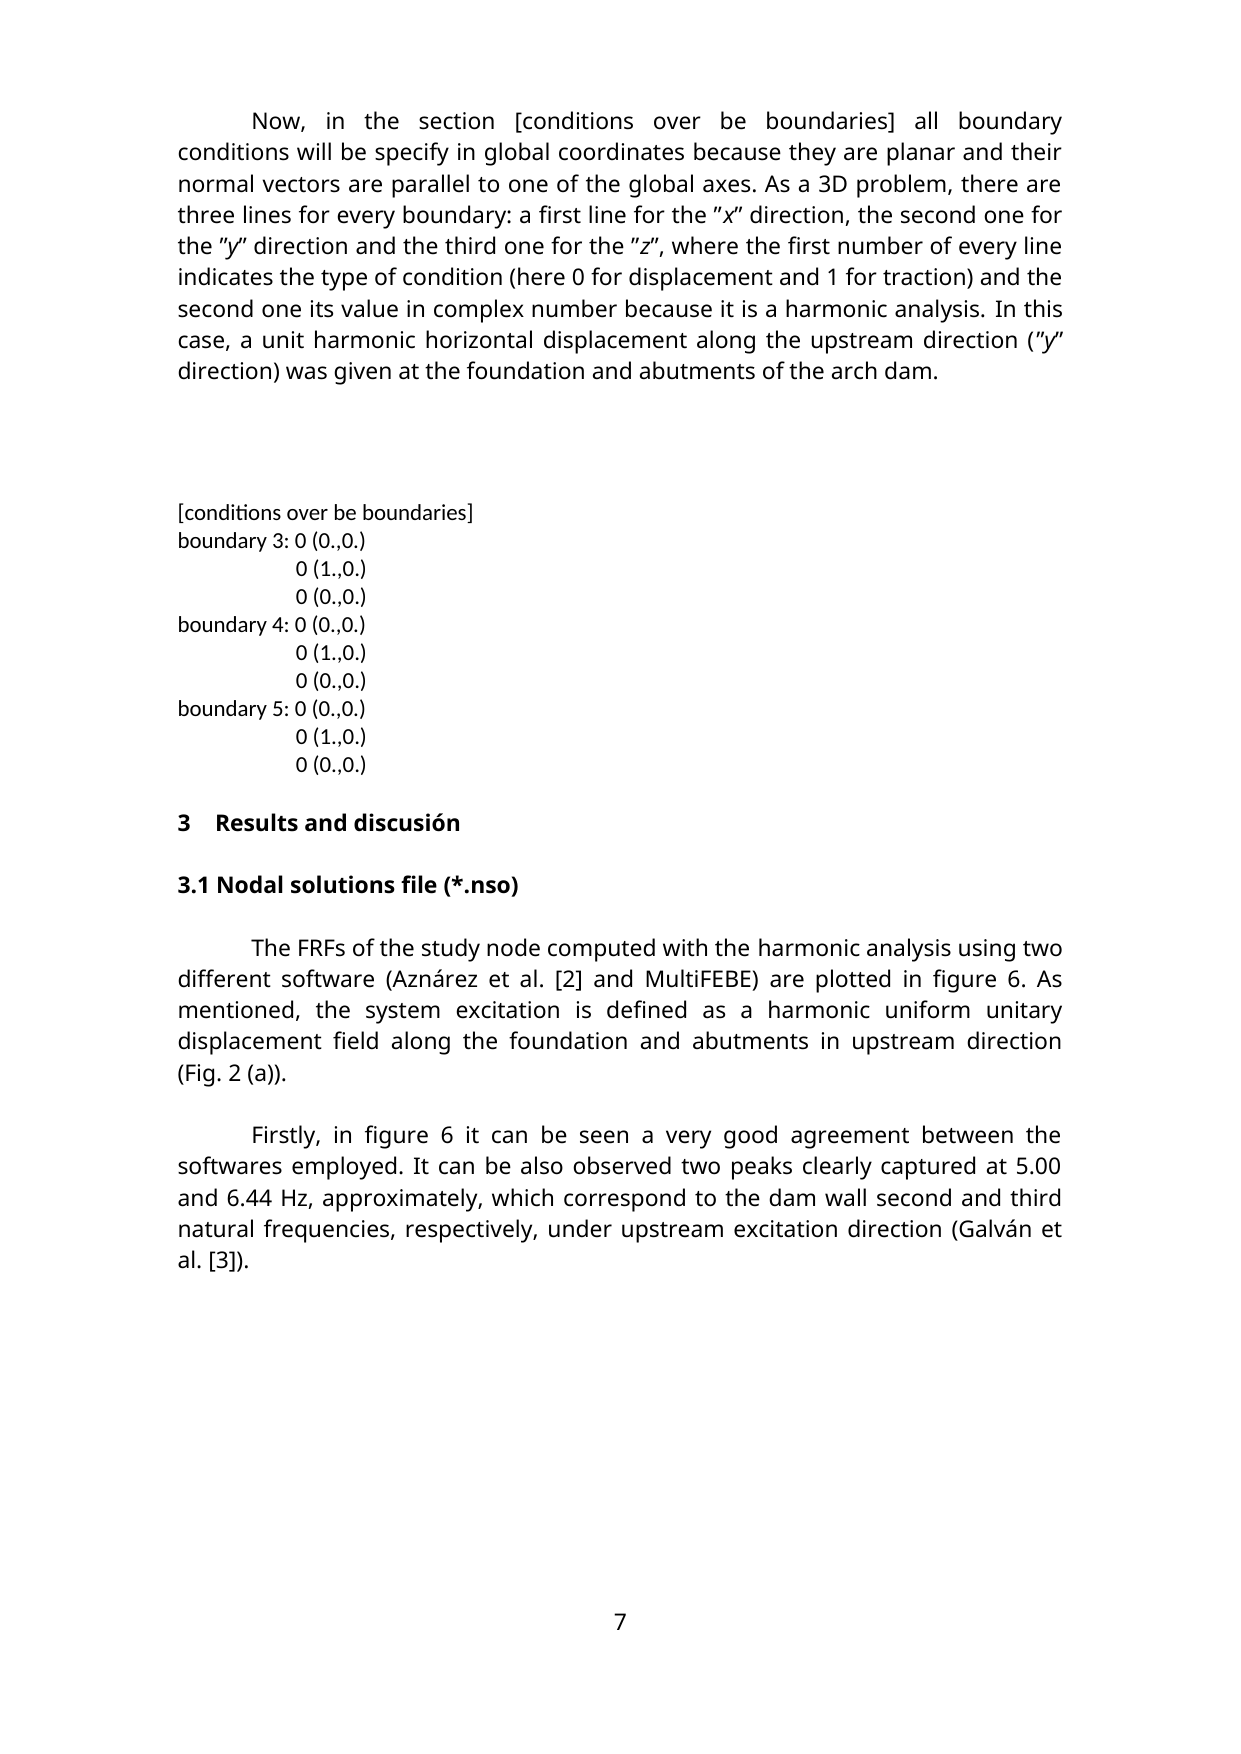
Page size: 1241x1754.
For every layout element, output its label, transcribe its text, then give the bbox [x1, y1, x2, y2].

list Results and discusión [177, 807, 1063, 838]
text 3.1 Nodal solutions file (*.nso) [177, 869, 1063, 900]
text 0 (1.,0.) [177, 554, 1063, 582]
text Firstly, in figure 6 it can be seen a very good agreement between the softwares employed. It can be also observed two peaks clearly captured at 5.00 and 6.44 Hz, approximately, which correspond to the dam wall second and third natural frequencies, respectively, under upstream excitation direction (Galván et al. [3]). [177, 1119, 1063, 1275]
text boundary 3: 0 (0.,0.) [177, 526, 1063, 554]
text boundary 4: 0 (0.,0.) [177, 610, 1063, 638]
text [conditions over be boundaries] [177, 498, 1063, 526]
text boundary 5: 0 (0.,0.) [177, 694, 1063, 722]
text 0 (0.,0.) [177, 751, 1063, 778]
text 0 (1.,0.) [177, 722, 1063, 751]
text Now, in the section [conditions over be boundaries] all boundary conditions will be specify in global coordinates because they are planar and their normal vectors are parallel to one of the global axes. As a 3D problem, there are three lines for every boundary: a first line for the ”x” direction, the second one for the ”y” direction and the third one for the ”z”, where the first number of every line indicates the type of condition (here 0 for displacement and 1 for traction) and the second one its value in complex number because it is a harmonic analysis. In this case, a unit harmonic horizontal displacement along the upstream direction (”y” direction) was given at the foundation and abutments of the arch dam. [177, 105, 1063, 386]
text 0 (0.,0.) [177, 666, 1063, 694]
text The FRFs of the study node computed with the harmonic analysis using two different software (Aznárez et al. [2] and MultiFEBE) are plotted in figure 6. As mentioned, the system excitation is defined as a harmonic uniform unitary displacement field along the foundation and abutments in upstream direction (Fig. 2 (a)). [177, 932, 1063, 1088]
text 0 (1.,0.) [177, 638, 1063, 666]
text 0 (0.,0.) [177, 582, 1063, 610]
